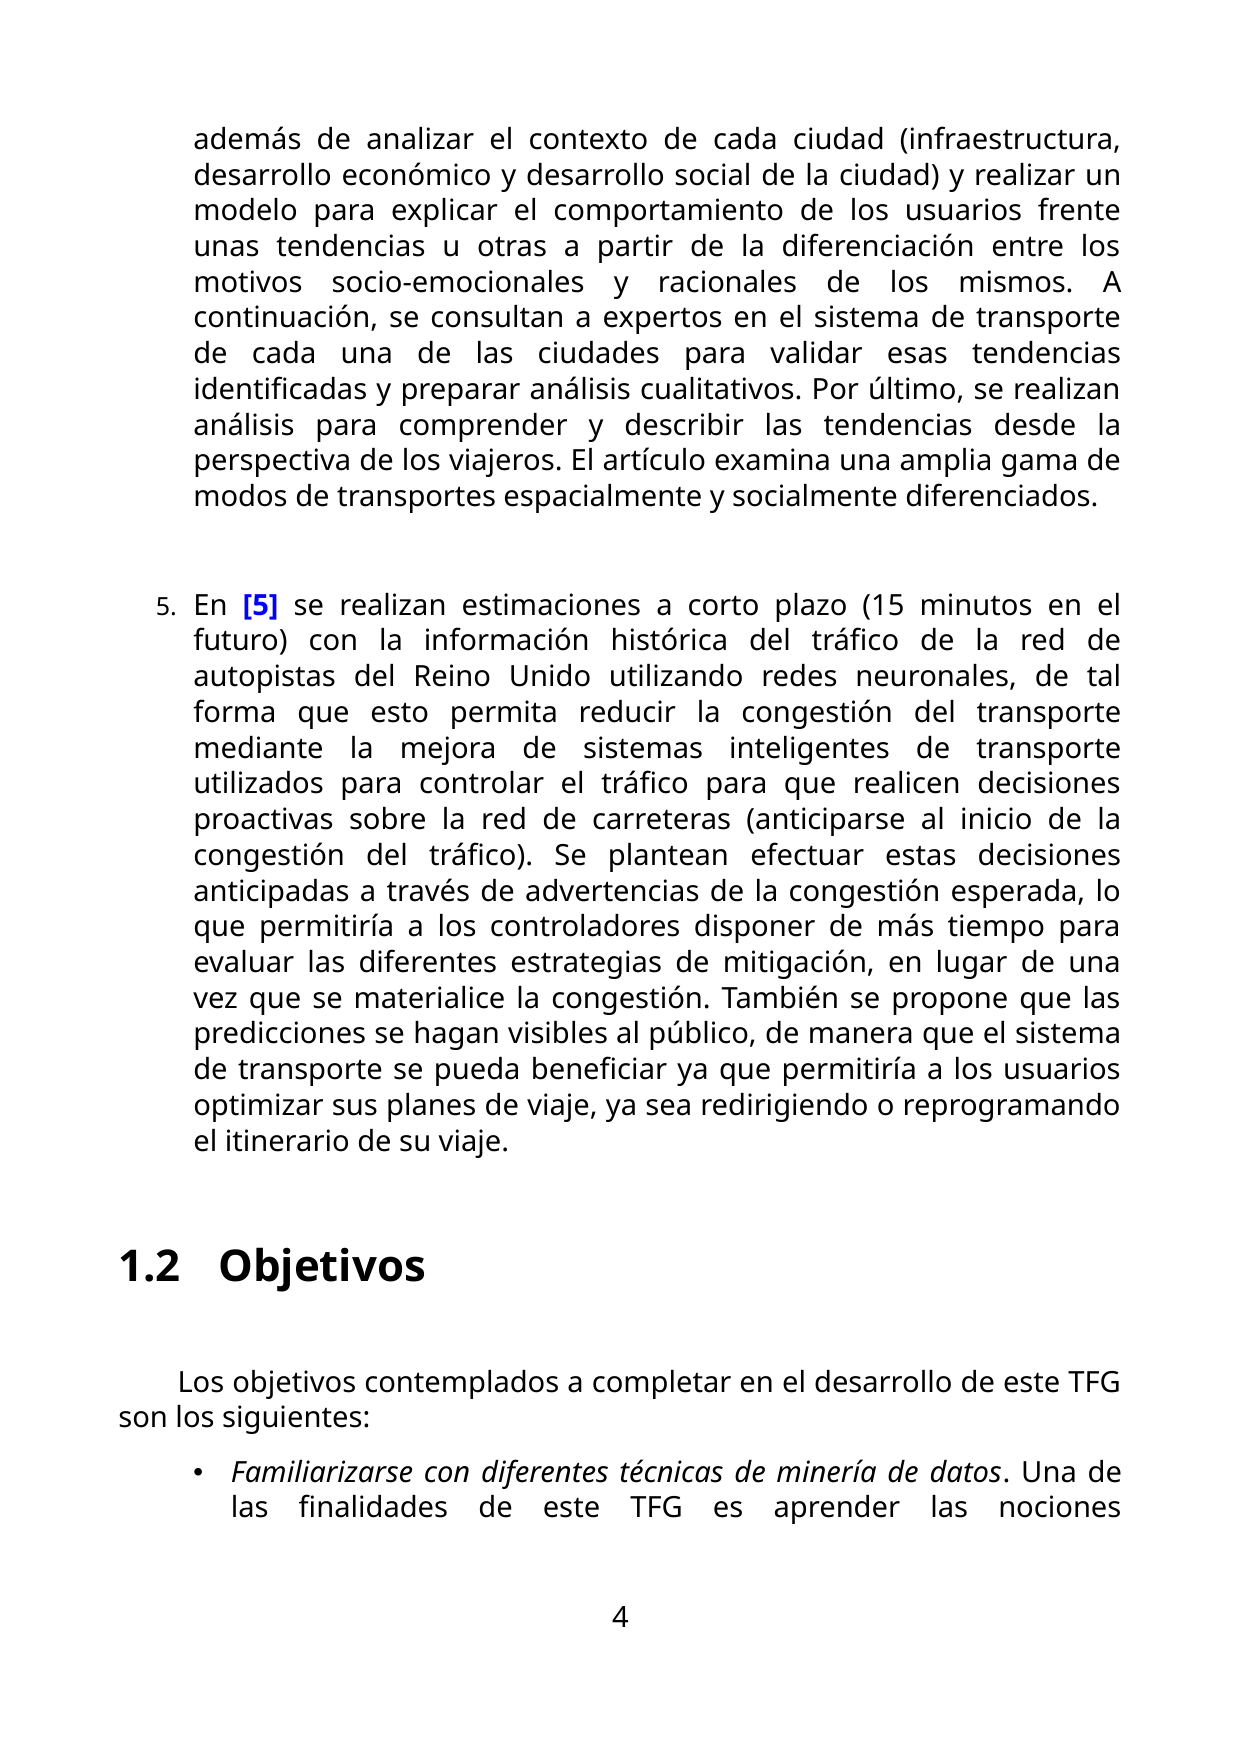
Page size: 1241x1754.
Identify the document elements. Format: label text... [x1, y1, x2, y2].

list Familiarizarse con diferentes técnicas de minería de datos. Una de las finalidades de este TFG es aprender las nociones [193, 1451, 1122, 1526]
text Los objetivos contemplados a completar en el desarrollo de este TFG son los siguientes: [118, 1361, 1122, 1436]
subtitle Objetivos [118, 1235, 1122, 1294]
list además de analizar el contexto de cada ciudad (infraestructura, desarrollo económico y desarrollo social de la ciudad) y realizar un modelo para explicar el comportamiento de los usuarios frente unas tendencias u otras a partir de la diferenciación entre los motivos socio-emocionales y racionales de los mismos. A continuación, se consultan a expertos en el sistema de transporte de cada una de las ciudades para validar esas tendencias identificadas y preparar análisis cualitativos. Por último, se realizan análisis para comprender y describir las tendencias desde la perspectiva de los viajeros. El artículo examina una amplia gama de modos de transportes espacialmente y socialmente diferenciados. [156, 118, 1122, 515]
list En [5] se realizan estimaciones a corto plazo (15 minutos en el futuro) con la información histórica del tráfico de la red de autopistas del Reino Unido utilizando redes neuronales, de tal forma que esto permita reducir la congestión del transporte mediante la mejora de sistemas inteligentes de transporte utilizados para controlar el tráfico para que realicen decisiones proactivas sobre la red de carreteras (anticiparse al inicio de la congestión del tráfico). Se plantean efectuar estas decisiones anticipadas a través de advertencias de la congestión esperada, lo que permitiría a los controladores disponer de más tiempo para evaluar las diferentes estrategias de mitigación, en lugar de una vez que se materialice la congestión. También se propone que las predicciones se hagan visibles al público, de manera que el sistema de transporte se pueda beneficiar ya que permitiría a los usuarios optimizar sus planes de viaje, ya sea redirigiendo o reprogramando el itinerario de su viaje. [156, 584, 1122, 1159]
